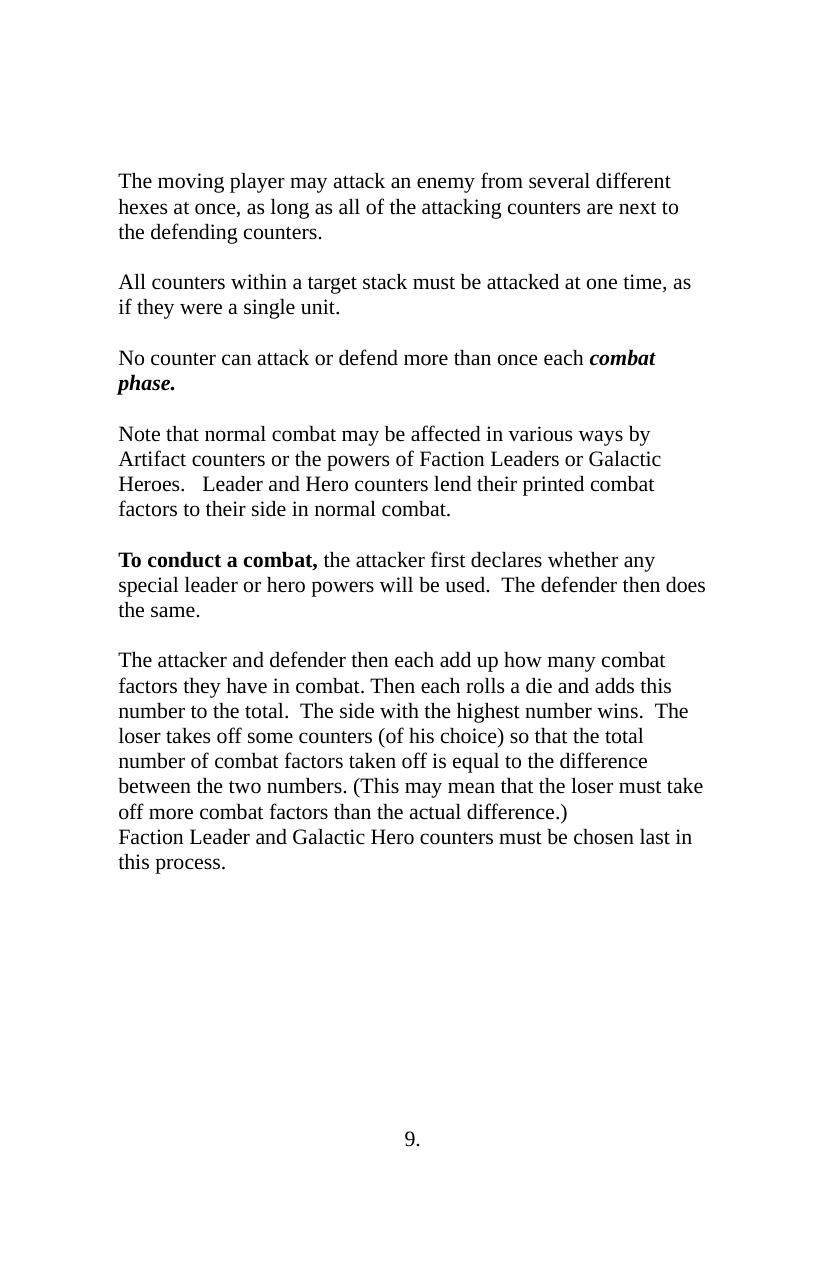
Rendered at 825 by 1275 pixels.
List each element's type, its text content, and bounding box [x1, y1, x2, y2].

text No counter can attack or defend more than once each combat phase. [118, 345, 707, 395]
text Note that normal combat may be affected in various ways by Artifact counters or the powers of Faction Leaders or Galactic Heroes. Leader and Hero counters lend their printed combat factors to their side in normal combat. [118, 421, 707, 521]
text To conduct a combat, the attacker first declares whether any special leader or hero powers will be used. The defender then does the same. [118, 547, 707, 622]
text 9. [118, 1126, 707, 1152]
text All counters within a target stack must be attacked at one time, as if they were a single unit. [118, 269, 707, 320]
text Faction Leader and Galactic Hero counters must be chosen last in this process. [118, 824, 707, 874]
text The moving player may attack an enemy from several different hexes at once, as long as all of the attacking counters are next to the defending counters. [118, 168, 707, 244]
text The attacker and defender then each add up how many combat factors they have in combat. Then each rolls a die and adds this number to the total. The side with the highest number wins. The loser takes off some counters (of his choice) so that the total number of combat factors taken off is equal to the difference between the two numbers. (This may mean that the loser must take off more combat factors than the actual difference.) [118, 647, 707, 824]
